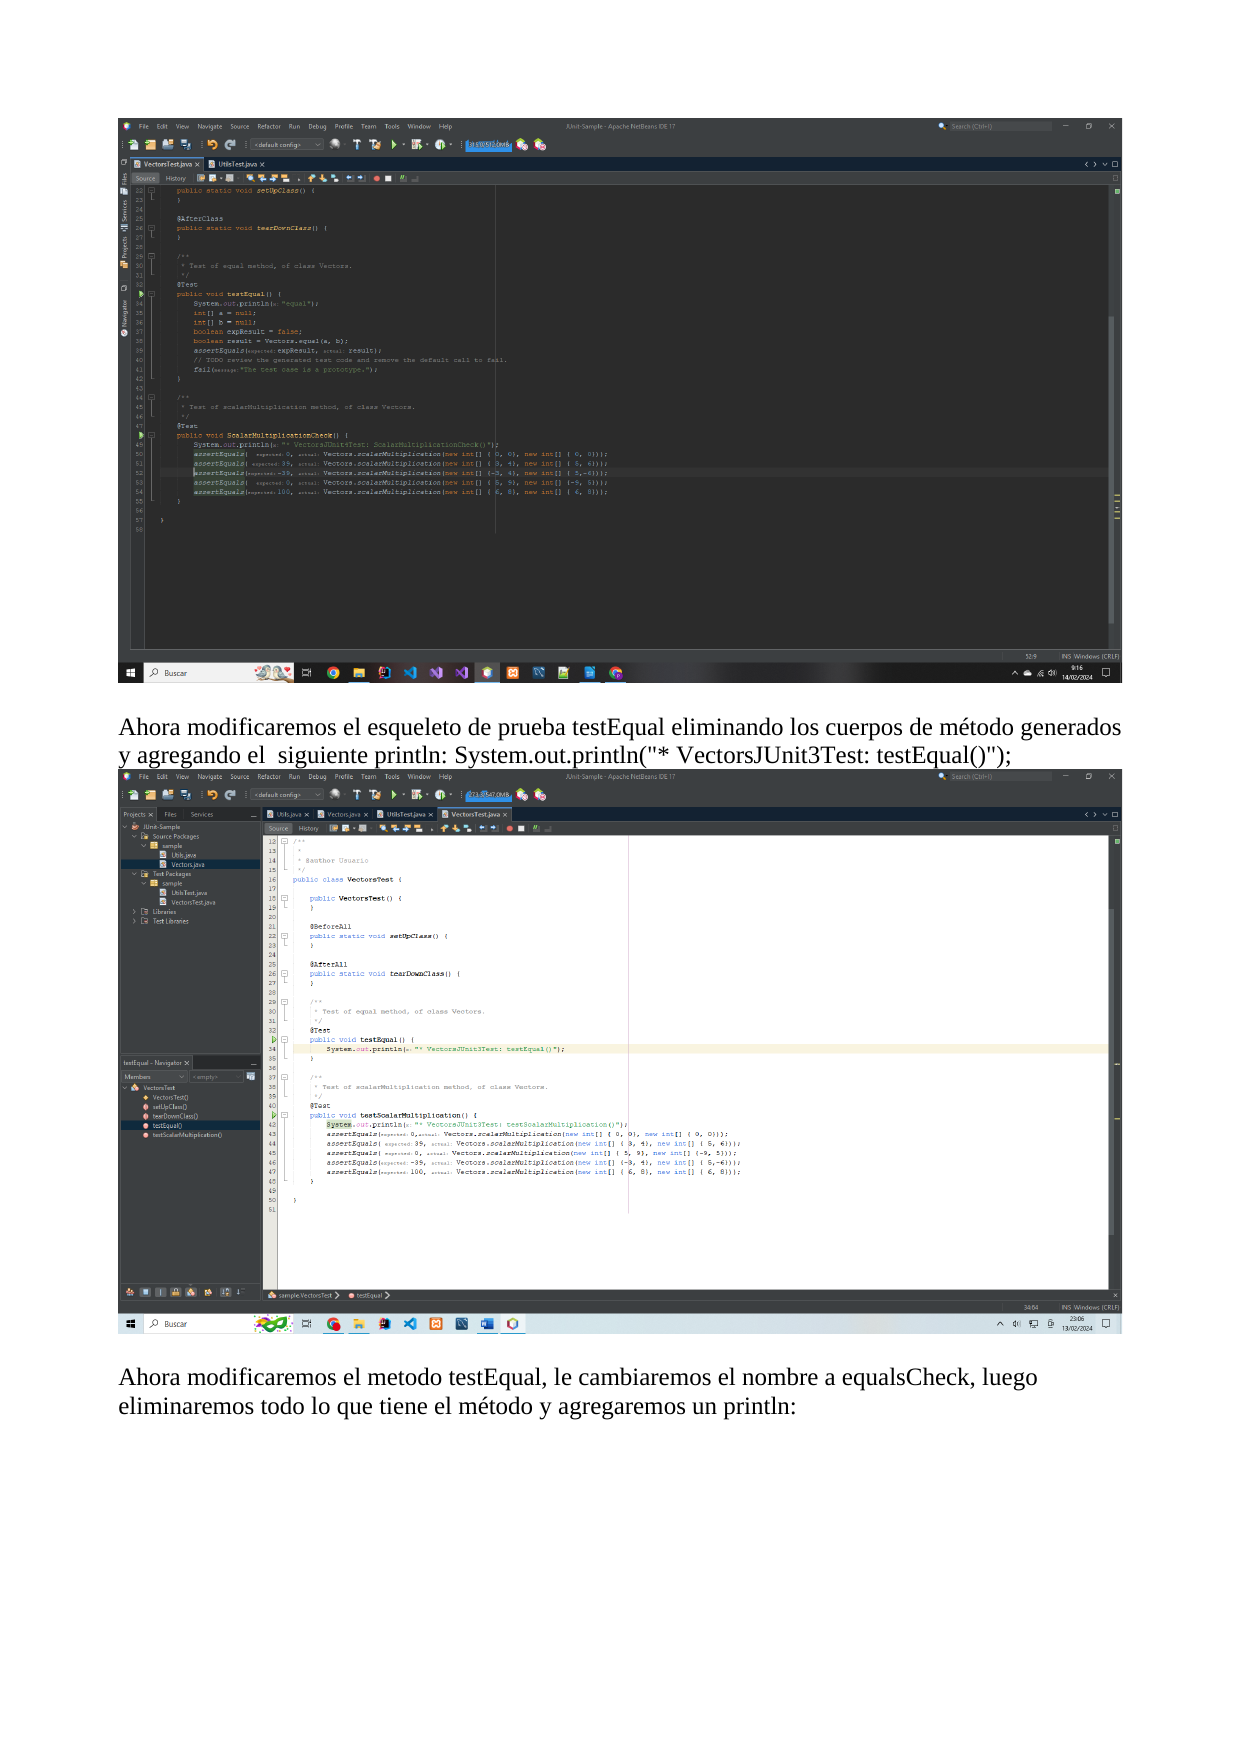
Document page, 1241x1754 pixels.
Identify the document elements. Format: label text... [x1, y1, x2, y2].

picture [118, 118, 1123, 683]
text Ahora modificaremos el metodo testEqual, le cambiaremos el nombre a equalsCheck, luego eliminaremos todo lo que tiene el método y agregaremos un println: [118, 1362, 1122, 1420]
picture [118, 769, 1123, 1334]
text Ahora modificaremos el esqueleto de prueba testEqual eliminando los cuerpos de método generados y agregando el siguiente println: System.out.println("* VectorsJUnit3Test: testEqual()"); [118, 712, 1122, 769]
